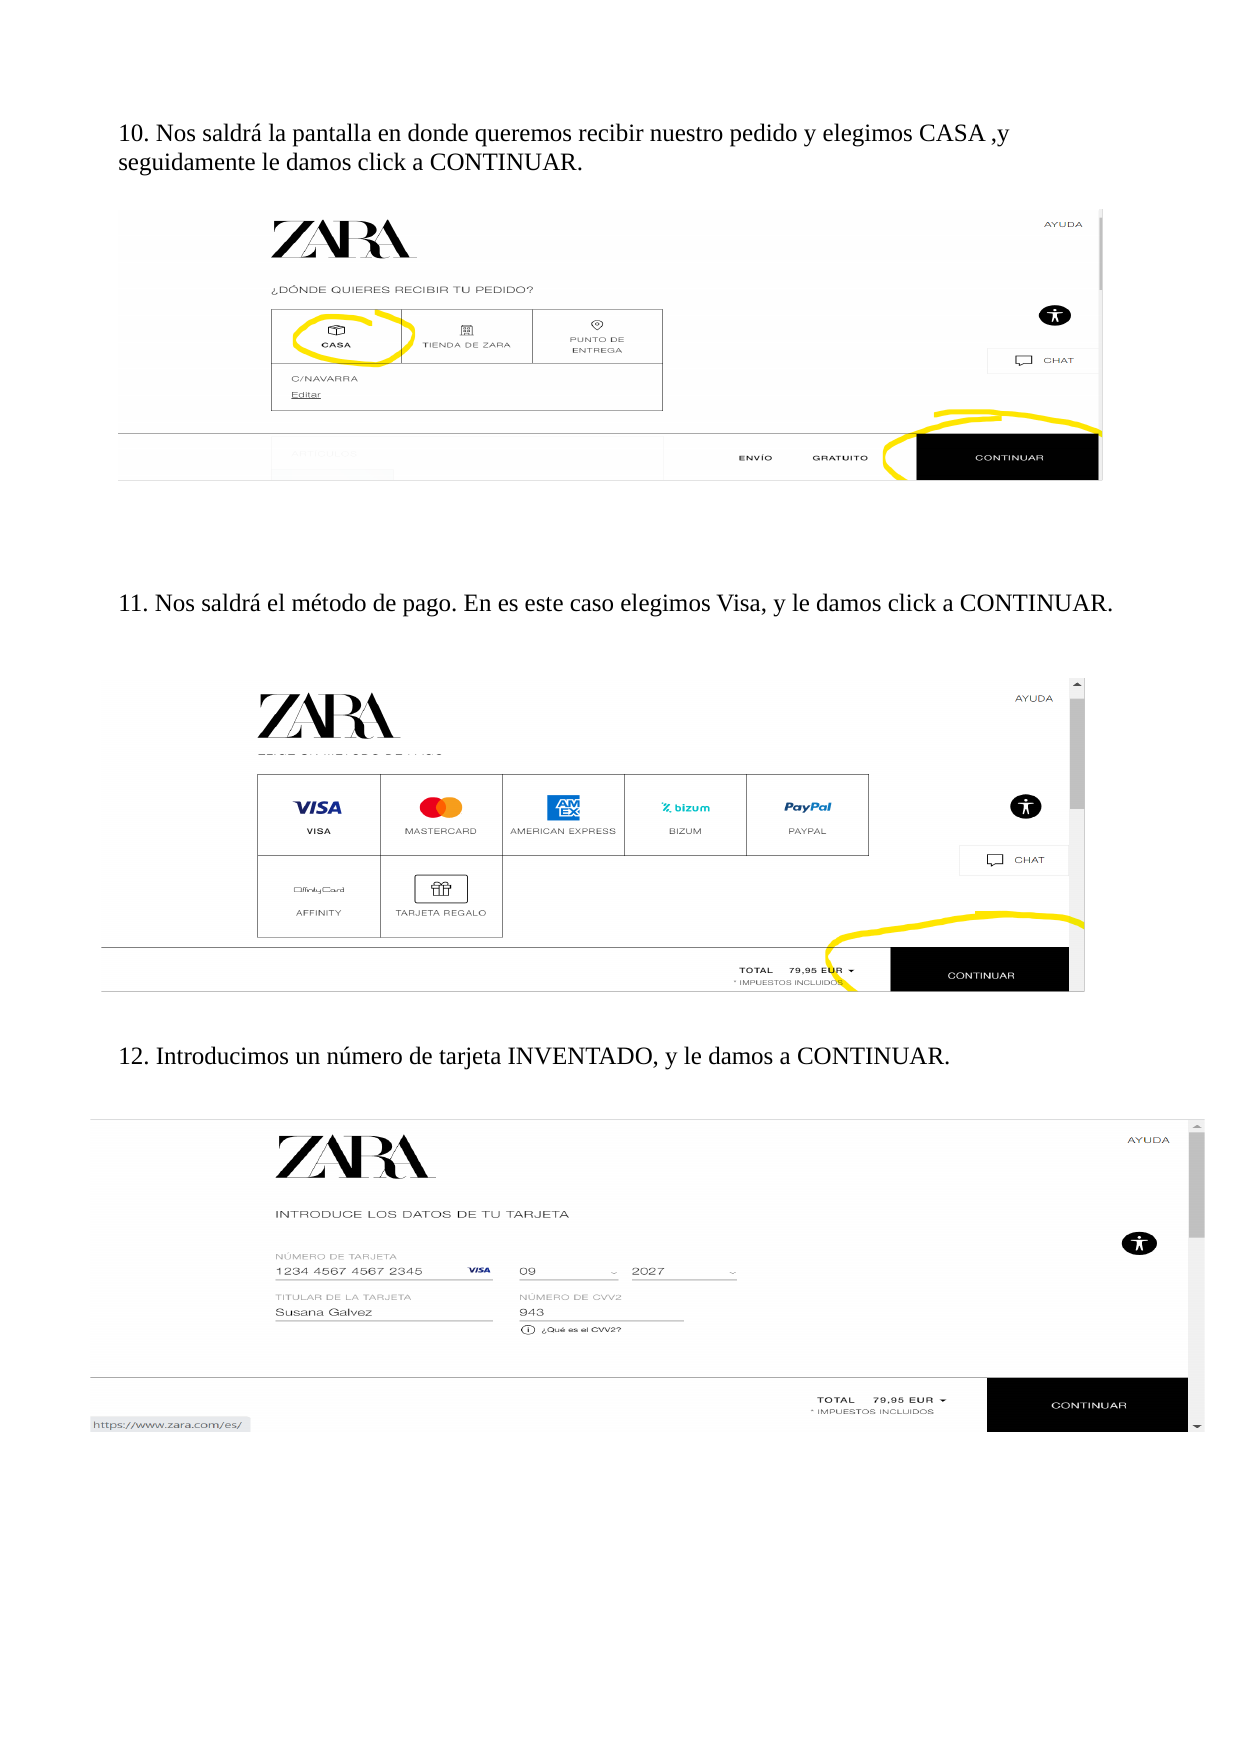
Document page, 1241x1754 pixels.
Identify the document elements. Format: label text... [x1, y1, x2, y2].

text 10. Nos saldrá la pantalla en donde queremos recibir nuestro pedido y elegimos CASA ,y seguidamente le damos click a CONTINUAR. [118, 118, 1122, 176]
picture [118, 209, 1123, 502]
text 12. Introducimos un número de tarjeta INVENTADO, y le damos a CONTINUAR. [118, 1041, 1122, 1070]
text 11. Nos saldrá el método de pago. En es este caso elegimos Visa, y le damos click a CONTINUAR. [118, 588, 1122, 617]
picture [90, 1119, 1205, 1432]
picture [101, 678, 1106, 1013]
